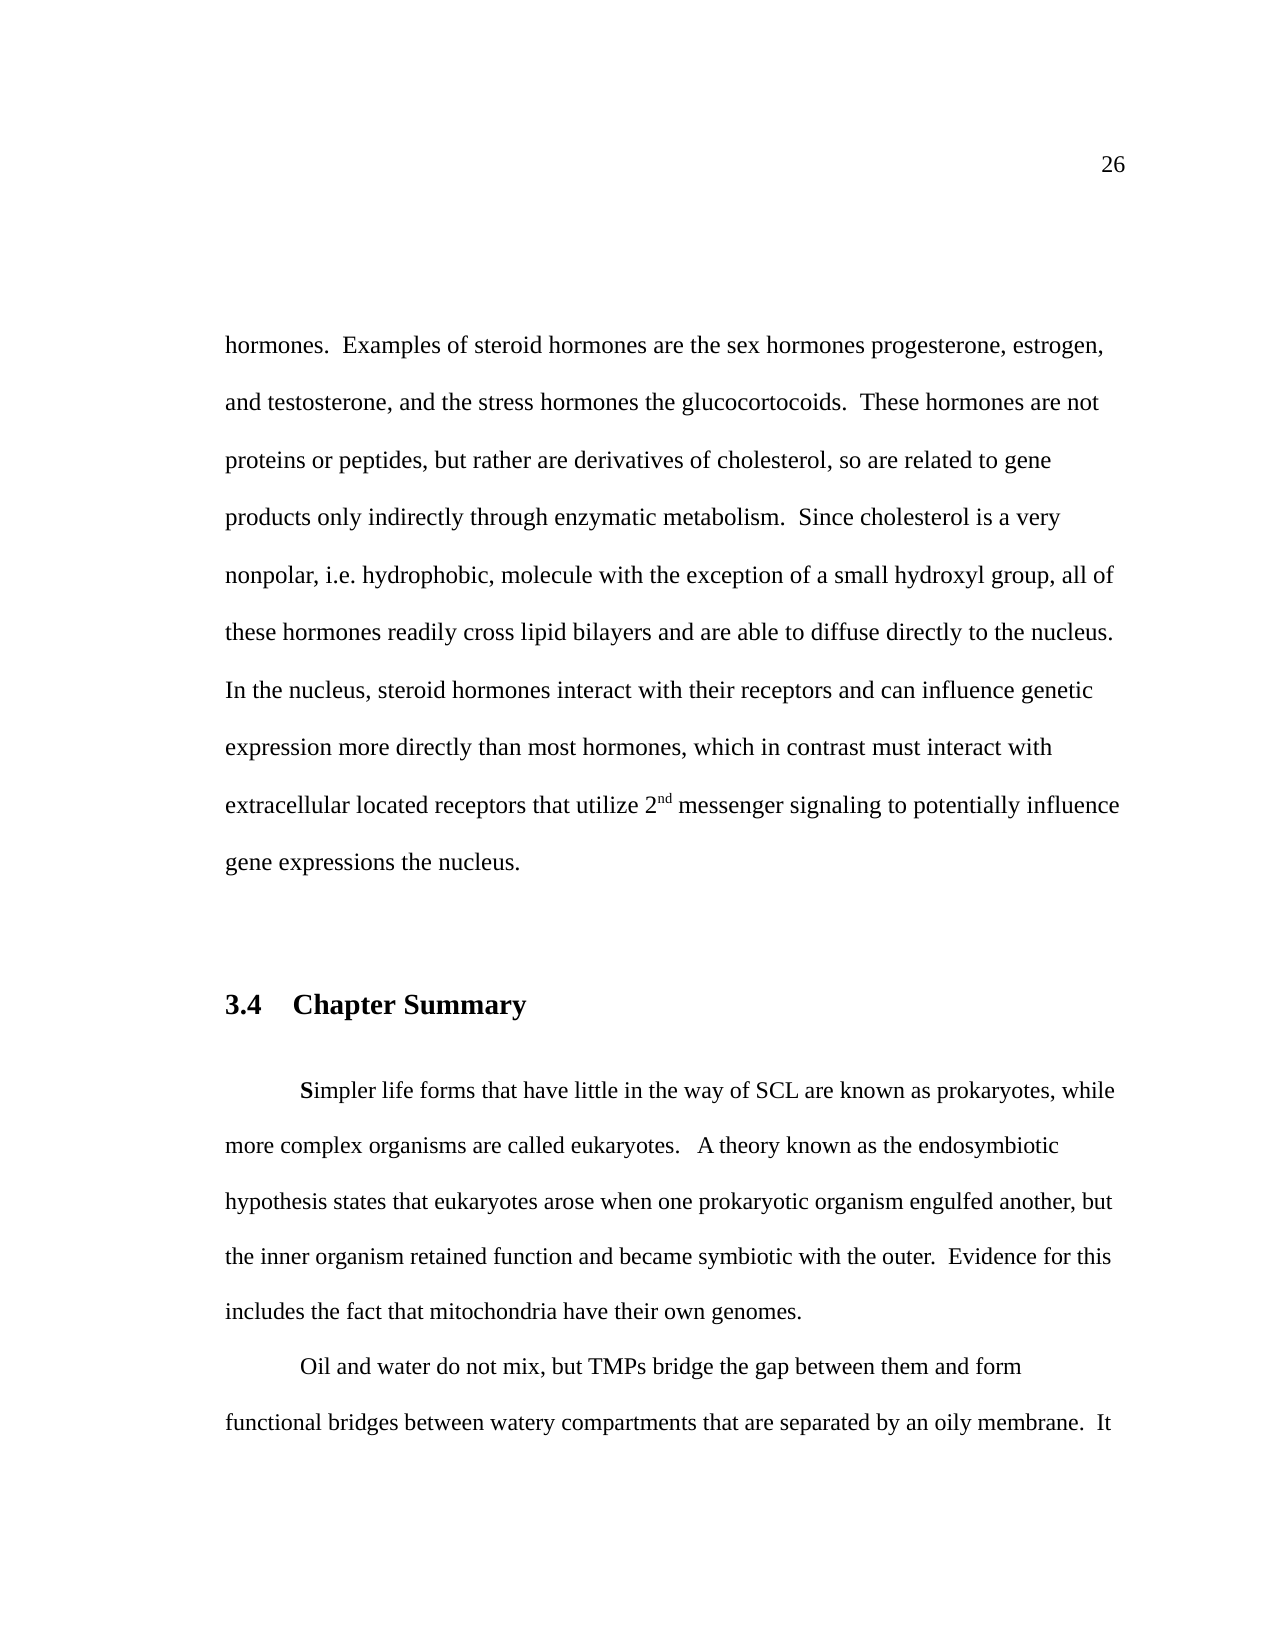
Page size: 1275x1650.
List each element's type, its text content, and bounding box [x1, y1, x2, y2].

subtitle Chapter Summary [225, 987, 1125, 1021]
text Simpler life forms that have little in the way of SCL are known as prokaryotes, while more complex organisms are called eukaryotes. A theory known as the endosymbiotic hypothesis states that eukaryotes arose when one prokaryotic organism engulfed another, but the inner organism retained function and became symbiotic with the outer. Evidence for this includes the fact that mitochondria have their own genomes. [225, 1076, 1125, 1325]
text hormones. Examples of steroid hormones are the sex hormones progesterone, estrogen, and testosterone, and the stress hormones the glucocortocoids. These hormones are not proteins or peptides, but rather are derivatives of cholesterol, so are related to gene products only indirectly through enzymatic metabolism. Since cholesterol is a very nonpolar, i.e. hydrophobic, molecule with the exception of a small hydroxyl group, all of these hormones readily cross lipid bilayers and are able to diffuse directly to the nucleus. In the nucleus, steroid hormones interact with their receptors and can influence genetic expression more directly than most hormones, which in contrast must interact with extracellular located receptors that utilize 2nd messenger signaling to potentially influence gene expressions the nucleus. [225, 330, 1125, 876]
text Oil and water do not mix, but TMPs bridge the gap between them and form functional bridges between watery compartments that are separated by an oily membrane. It [225, 1352, 1125, 1435]
